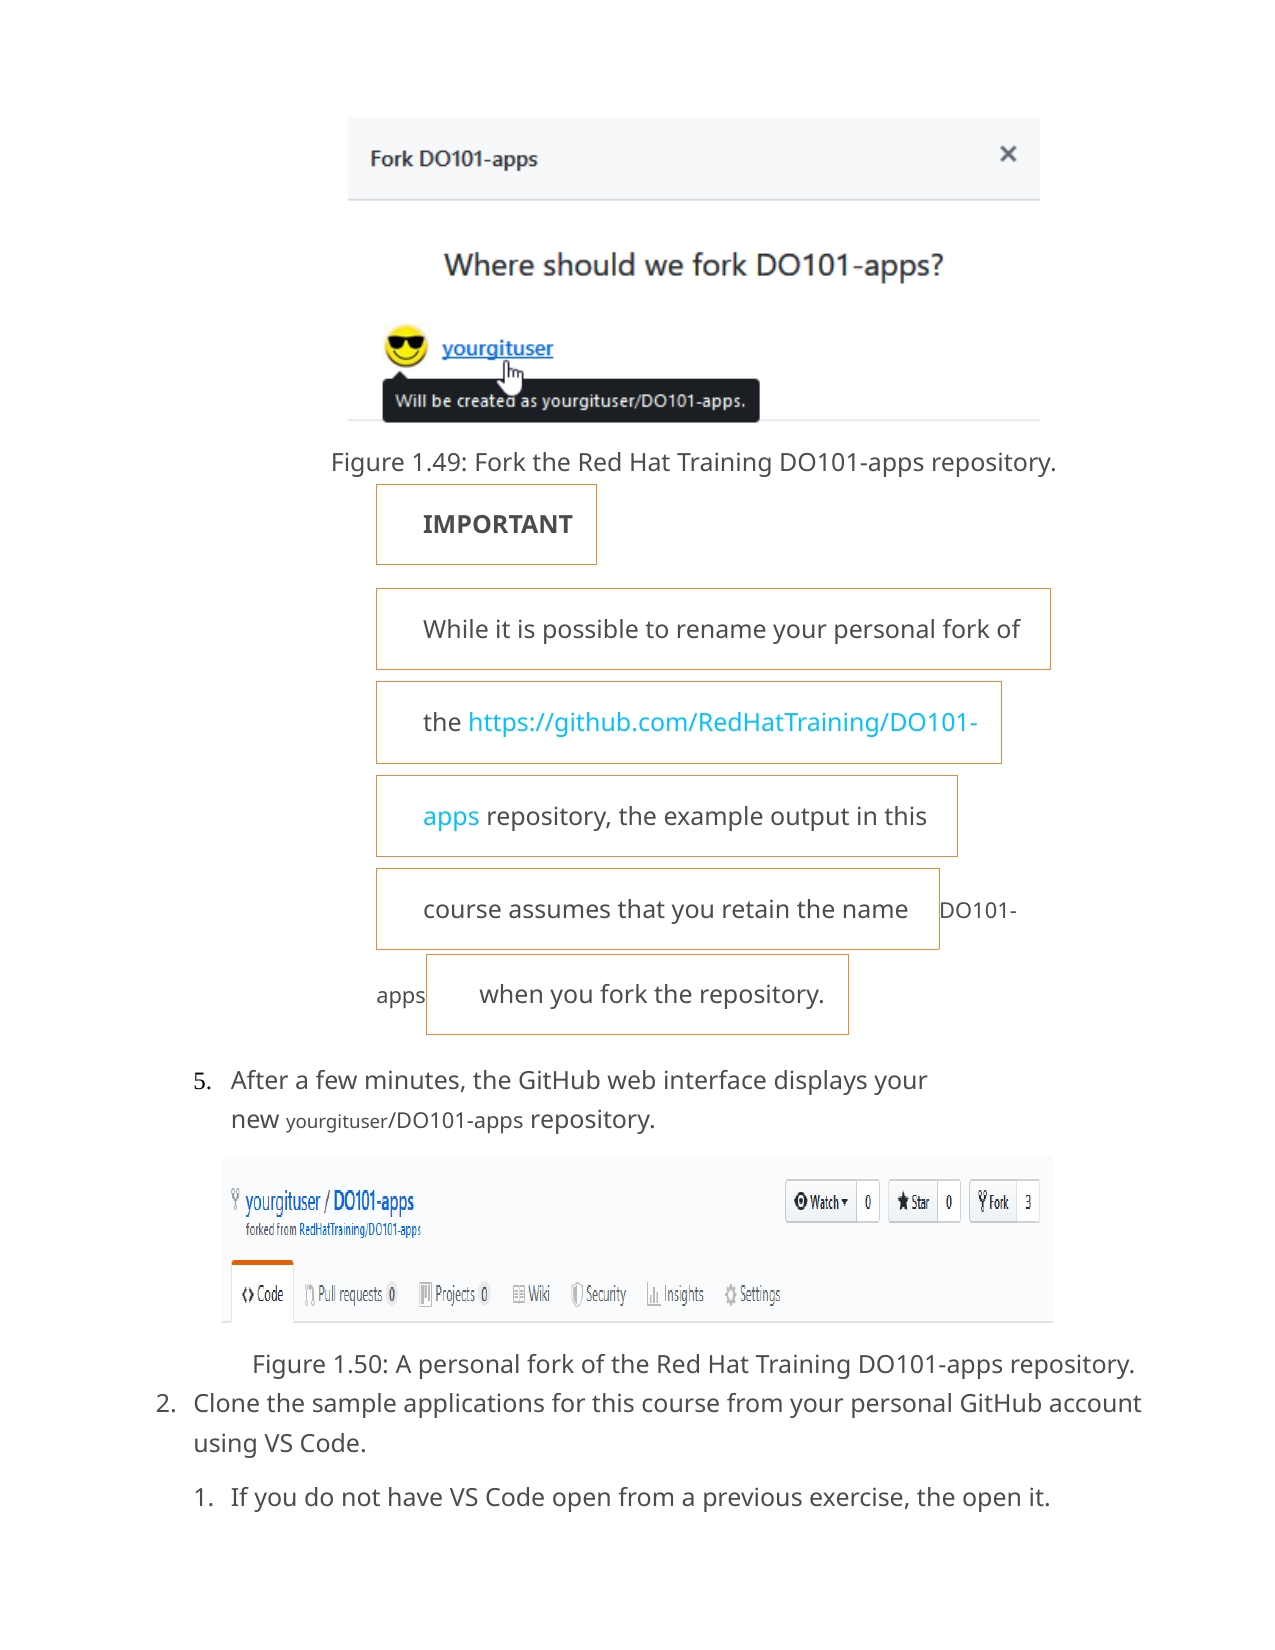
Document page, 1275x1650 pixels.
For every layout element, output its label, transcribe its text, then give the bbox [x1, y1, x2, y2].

picture [222, 1156, 1053, 1347]
subtitle IMPORTANT [338, 483, 596, 564]
subtitle [597, 483, 1082, 564]
list After a few minutes, the GitHub web interface displays your new yourgituser/DO101-apps repository. [193, 1062, 1157, 1136]
list If you do not have VS Code open from a previous exercise, the open it. [193, 1480, 1157, 1514]
list Figure 1.49: Fork the Red Hat Training DO101-apps repository. [193, 444, 1157, 478]
list Figure 1.50: A personal fork of the Red Hat Training DO101-apps repository. [193, 1347, 1157, 1381]
list While it is possible to rename your personal fork of the https://github.com/RedHatTraining/DO101-apps repository, the example output in this course assumes that you retain the name DO101-apps when you fork the repository. [338, 588, 1082, 1034]
list Clone the sample applications for this course from your personal GitHub account using VS Code. [156, 1386, 1157, 1459]
picture [347, 118, 1040, 440]
